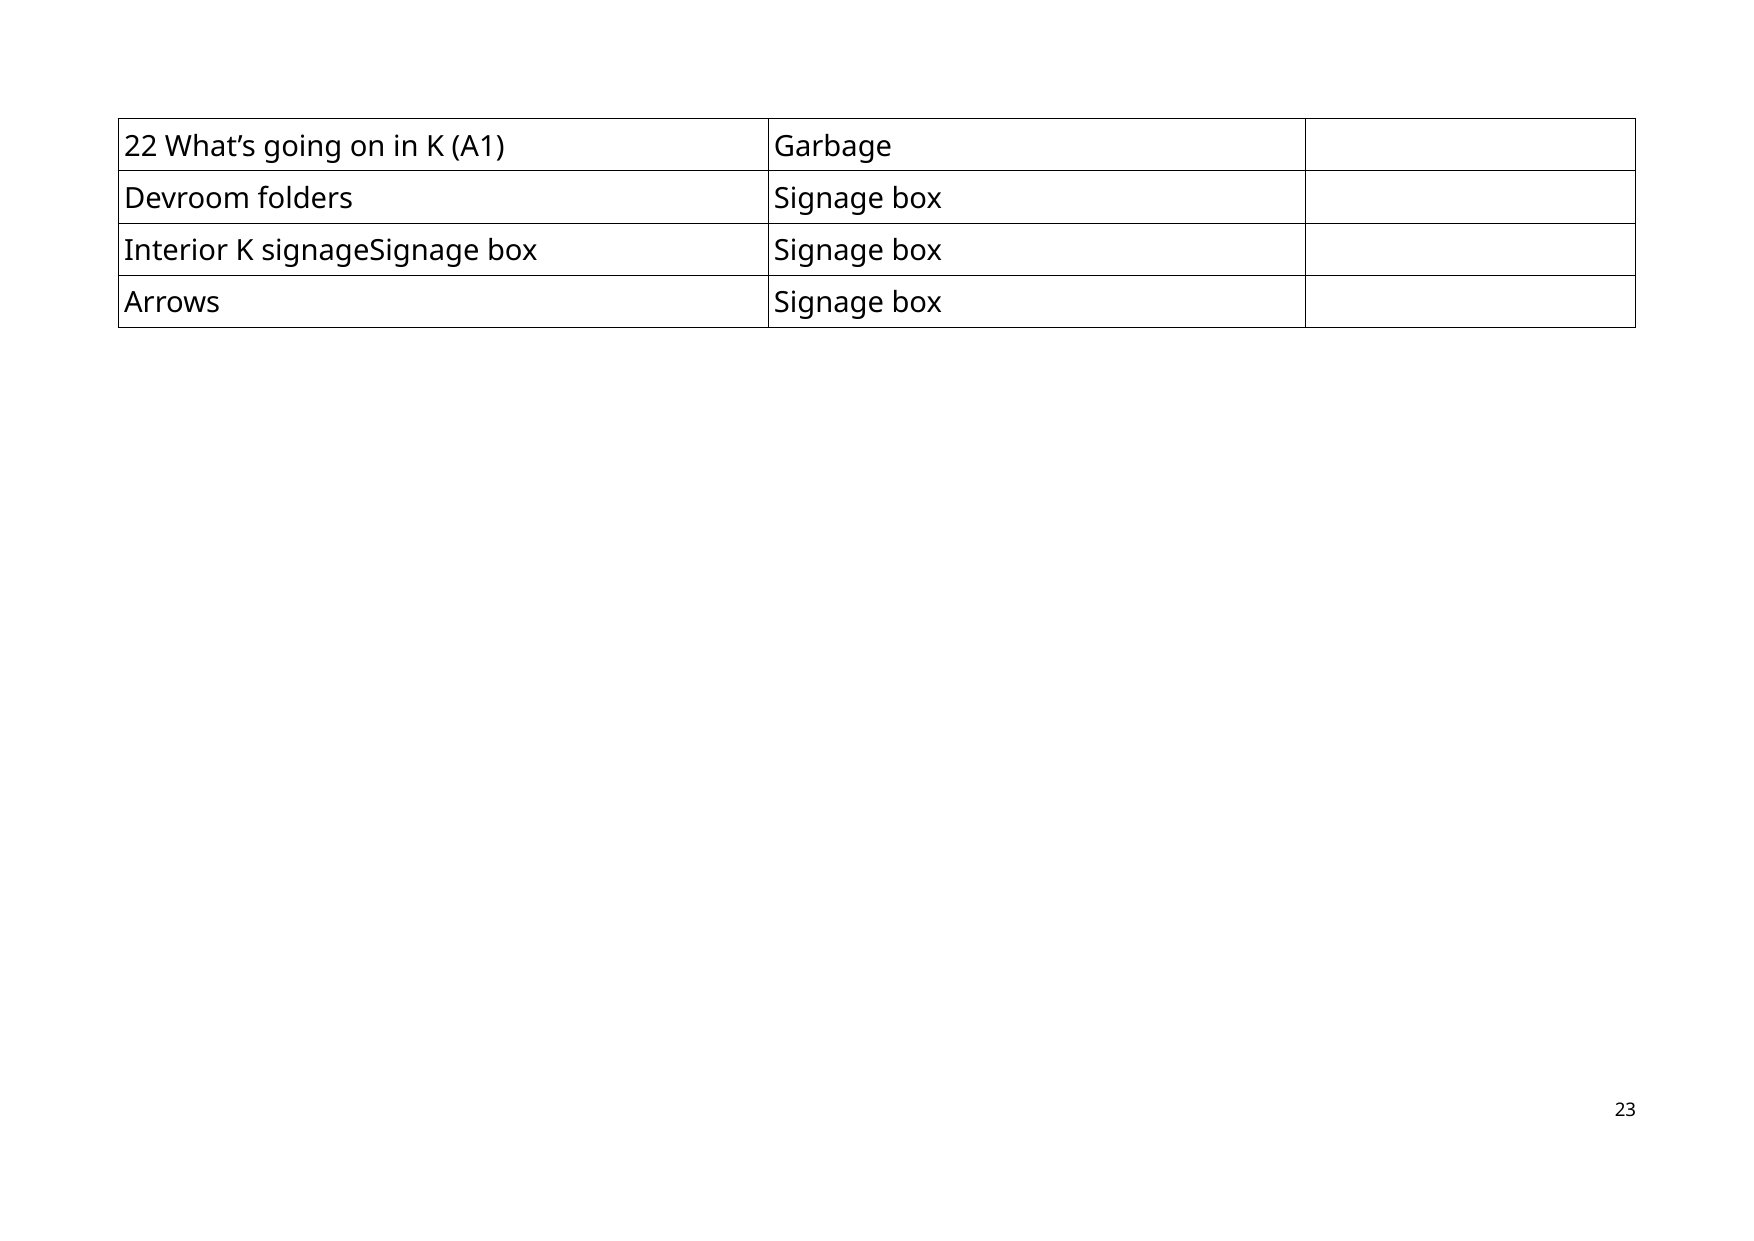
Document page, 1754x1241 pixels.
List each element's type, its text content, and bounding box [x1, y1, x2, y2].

table_cell 22 What’s going on in K (A1) [119, 119, 768, 170]
table_cell Signage box [769, 276, 1305, 327]
table_cell Devroom folders [119, 171, 768, 222]
table_cell Signage box [769, 224, 1305, 275]
table_cell Signage box [769, 171, 1305, 222]
table_cell Arrows [119, 276, 768, 327]
table_cell Interior K signageSignage box [119, 224, 768, 275]
table_cell [1306, 119, 1635, 170]
table_cell Garbage [769, 119, 1305, 170]
table_cell [1306, 171, 1635, 222]
table_cell [1306, 224, 1635, 275]
table_cell [1306, 276, 1635, 327]
